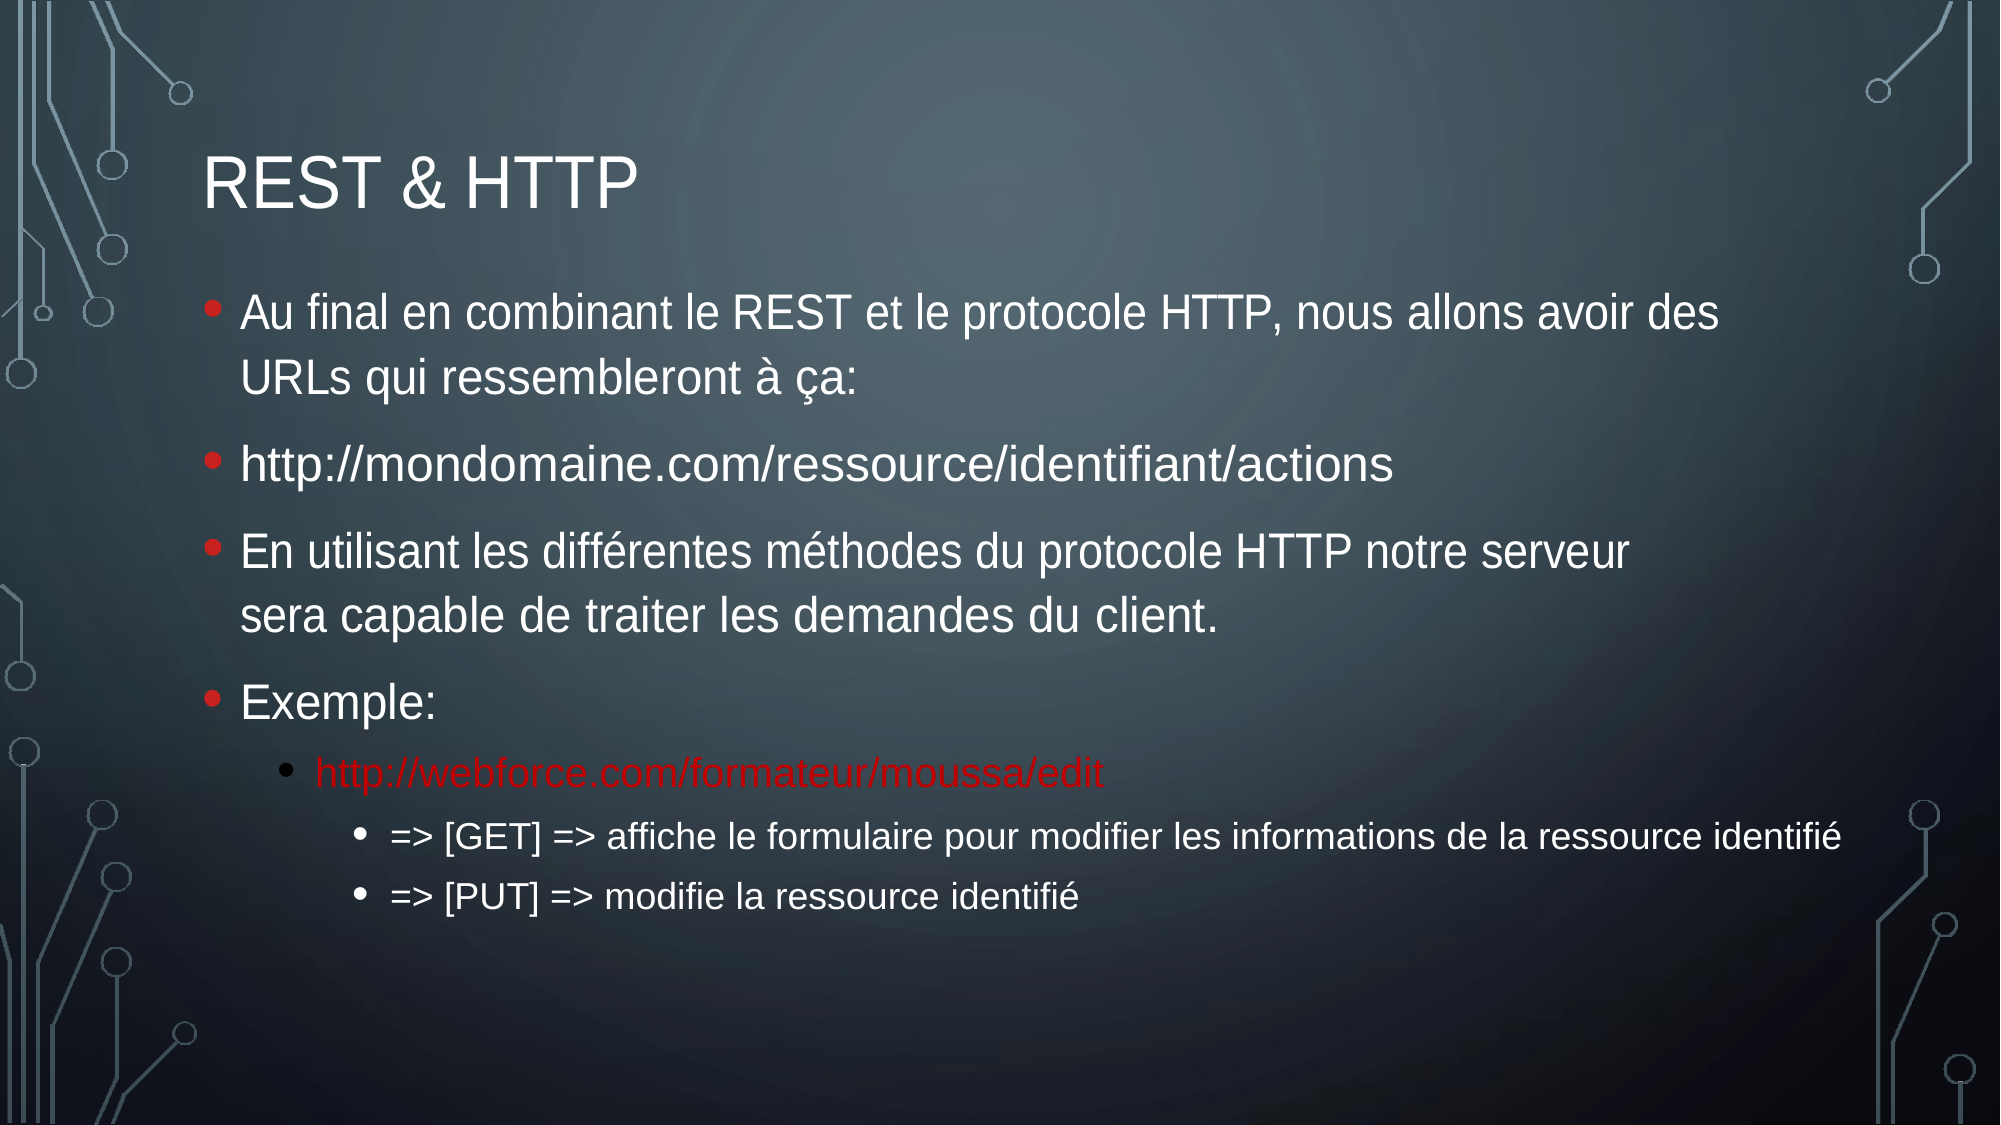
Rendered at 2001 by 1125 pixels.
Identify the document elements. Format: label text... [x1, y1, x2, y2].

subtitle REST & HTTP [202, 138, 1971, 224]
text • => [PUT] => modifie la ressource identifié [352, 865, 1971, 919]
list Au final en combinant le REST et le protocole HTTP, nous allons avoir des URLs qui ressembleront à ça: [202, 271, 1777, 405]
text • => [GET] => affiche le formulaire pour modifier les informations de la ressource identifié [352, 805, 1971, 859]
list Exemple: [202, 661, 1971, 733]
list En utilisant les différentes méthodes du protocole HTTP notre serveur sera capable de traiter les demandes du client. [202, 509, 1696, 643]
list http://webforce.com/formateur/moussa/edit [277, 739, 1971, 799]
list http://mondomaine.com/ressource/identifiant/actions [202, 422, 1971, 494]
picture [0, 0, 2000, 1125]
